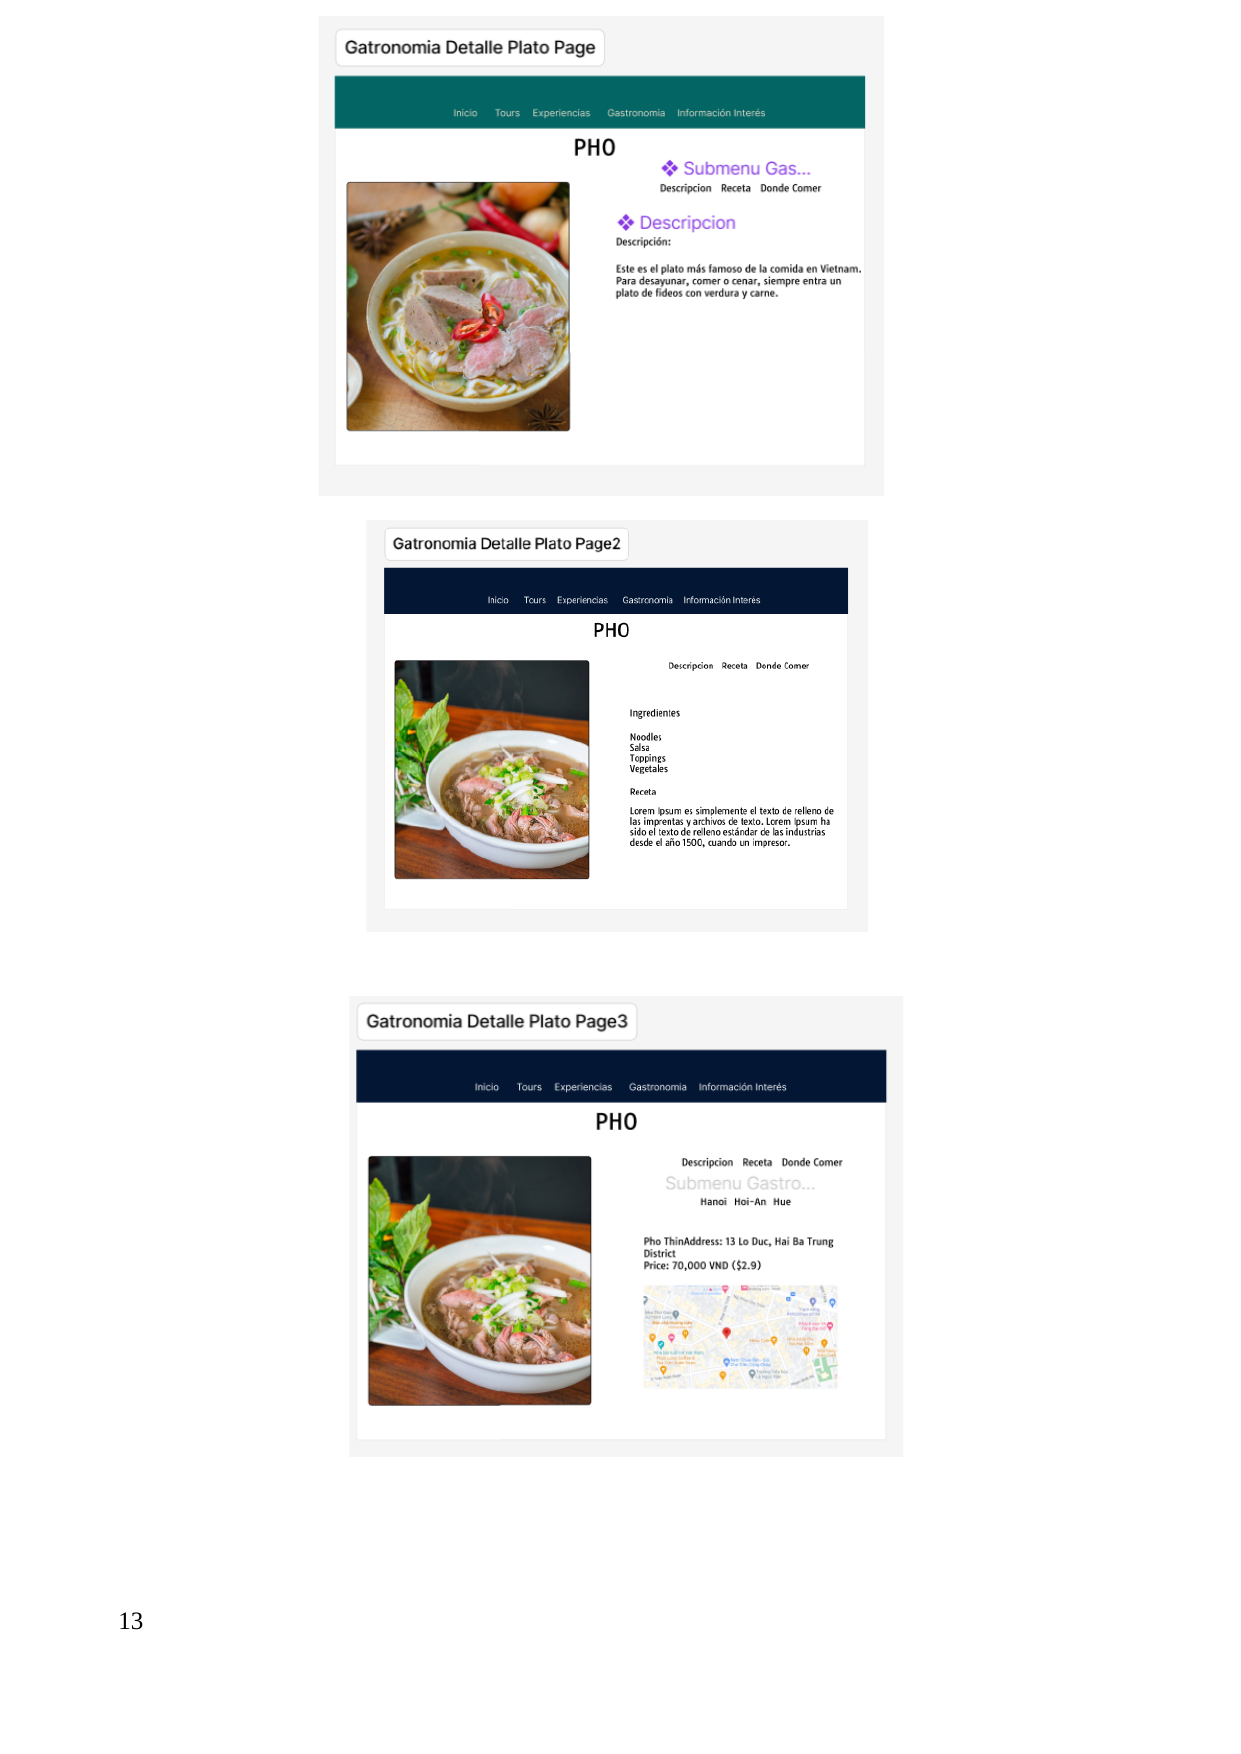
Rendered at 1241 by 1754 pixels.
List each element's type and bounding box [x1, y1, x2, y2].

picture [366, 520, 869, 932]
picture [318, 16, 885, 496]
picture [349, 996, 904, 1457]
